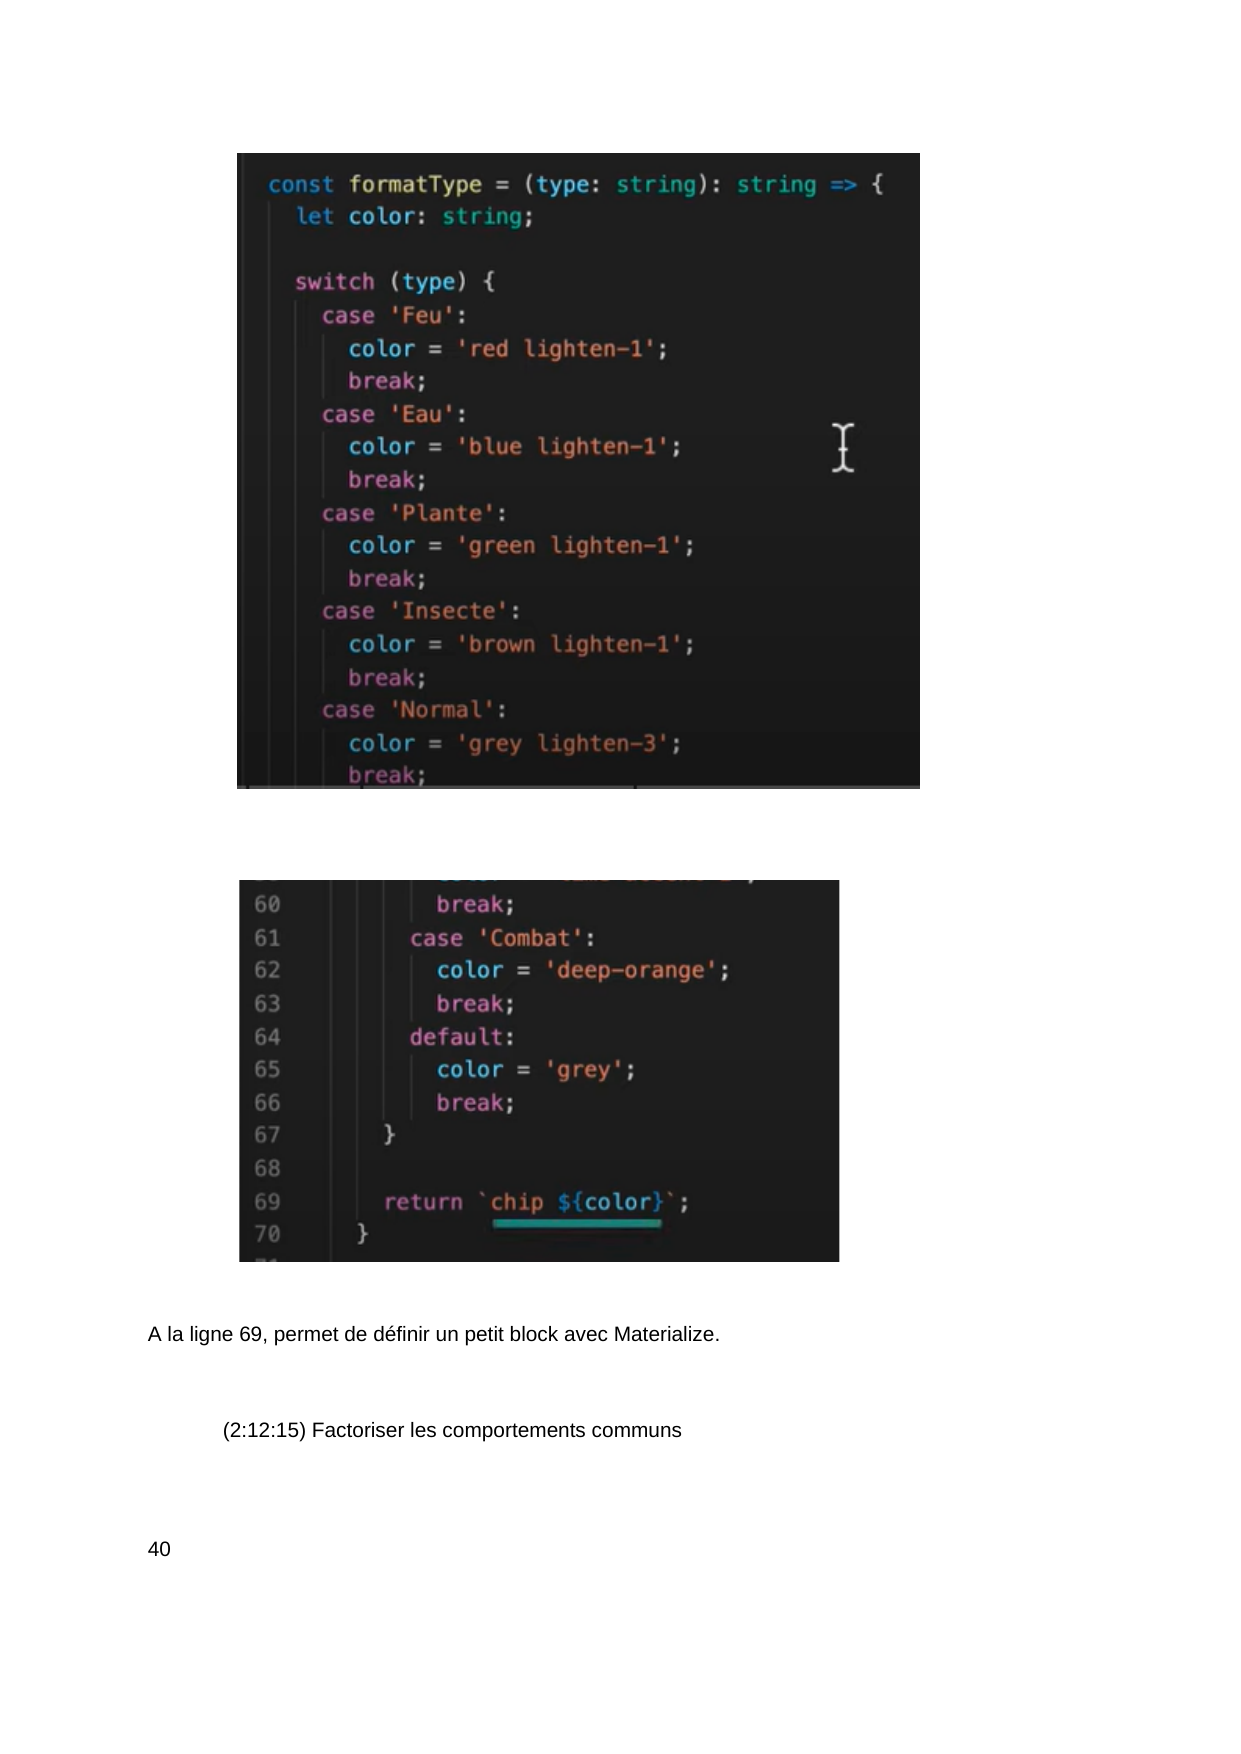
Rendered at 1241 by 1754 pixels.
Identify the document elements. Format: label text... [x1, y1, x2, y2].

list (2:12:15) Factoriser les comportements communs [185, 1417, 1093, 1441]
text A la ligne 69, permet de définir un petit block avec Materialize. [148, 1322, 1093, 1346]
picture [237, 153, 920, 789]
picture [239, 880, 840, 1262]
